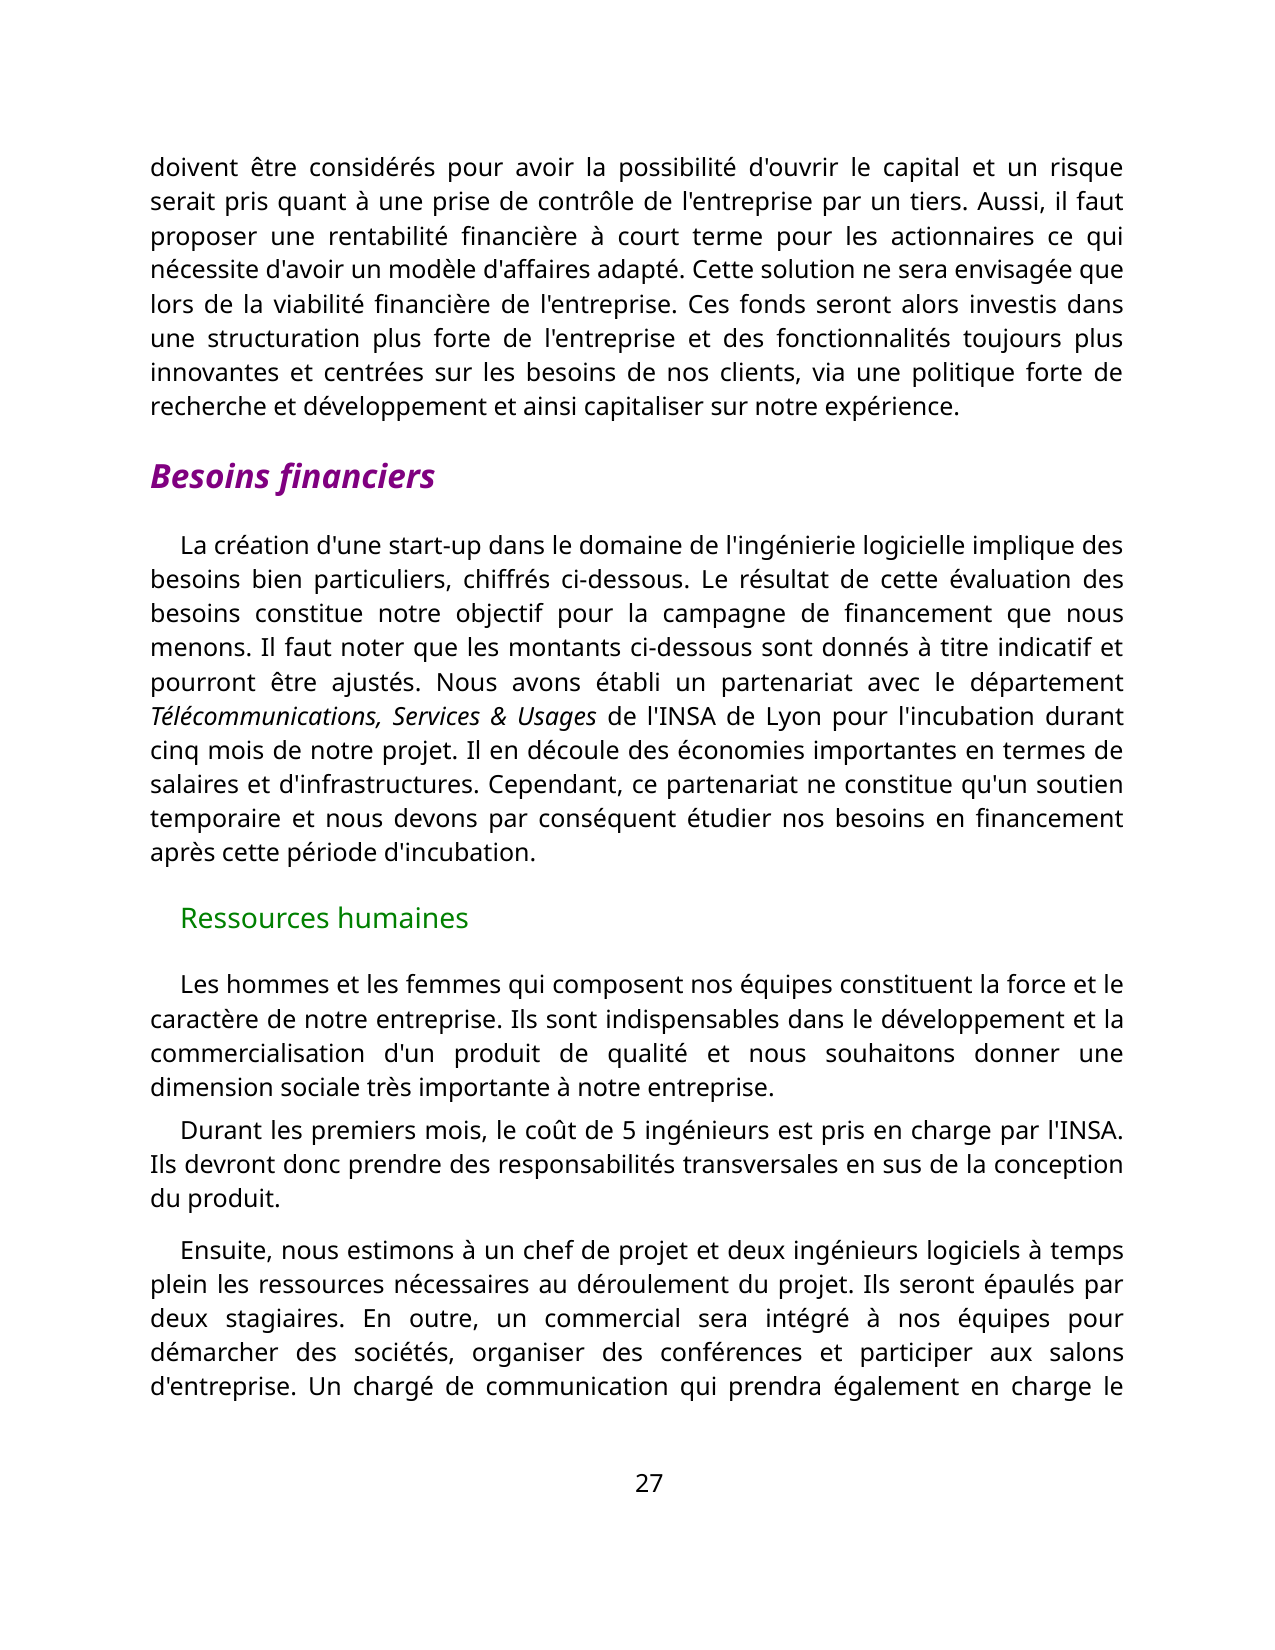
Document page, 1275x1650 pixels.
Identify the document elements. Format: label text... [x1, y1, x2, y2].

subtitle Besoins financiers [150, 452, 1125, 498]
text Les hommes et les femmes qui composent nos équipes constituent la force et le caractère de notre entreprise. Ils sont indispensables dans le développement et la commercialisation d'un produit de qualité et nous souhaitons donner une dimension sociale très importante à notre entreprise. [150, 967, 1125, 1103]
text Durant les premiers mois, le coût de 5 ingénieurs est pris en charge par l'INSA. Ils devront donc prendre des responsabilités transversales en sus de la conception du produit. [150, 1112, 1125, 1214]
text Ensuite, nous estimons à un chef de projet et deux ingénieurs logiciels à temps plein les ressources nécessaires au déroulement du projet. Ils seront épaulés par deux stagiaires. En outre, un commercial sera intégré à nos équipes pour démarcher des sociétés, organiser des conférences et participer aux salons d'entreprise. Un chargé de communication qui prendra également en charge le [150, 1232, 1125, 1403]
subtitle Ressources humaines [150, 898, 1125, 937]
text doivent être considérés pour avoir la possibilité d'ouvrir le capital et un risque serait pris quant à une prise de contrôle de l'entreprise par un tiers. Aussi, il faut proposer une rentabilité financière à court terme pour les actionnaires ce qui nécessite d'avoir un modèle d'affaires adapté. Cette solution ne sera envisagée que lors de la viabilité financière de l'entreprise. Ces fonds seront alors investis dans une structuration plus forte de l'entreprise et des fonctionnalités toujours plus innovantes et centrées sur les besoins de nos clients, via une politique forte de recherche et développement et ainsi capitaliser sur notre expérience. [150, 150, 1125, 422]
text La création d'une start-up dans le domaine de l'ingénierie logicielle implique des besoins bien particuliers, chiffrés ci-dessous. Le résultat de cette évaluation des besoins constitue notre objectif pour la campagne de financement que nous menons. Il faut noter que les montants ci-dessous sont donnés à titre indicatif et pourront être ajustés. Nous avons établi un partenariat avec le département Télécommunications, Services & Usages de l'INSA de Lyon pour l'incubation durant cinq mois de notre projet. Il en découle des économies importantes en termes de salaires et d'infrastructures. Cependant, ce partenariat ne constitue qu'un soutien temporaire et nous devons par conséquent étudier nos besoins en financement après cette période d'incubation. [150, 528, 1125, 868]
